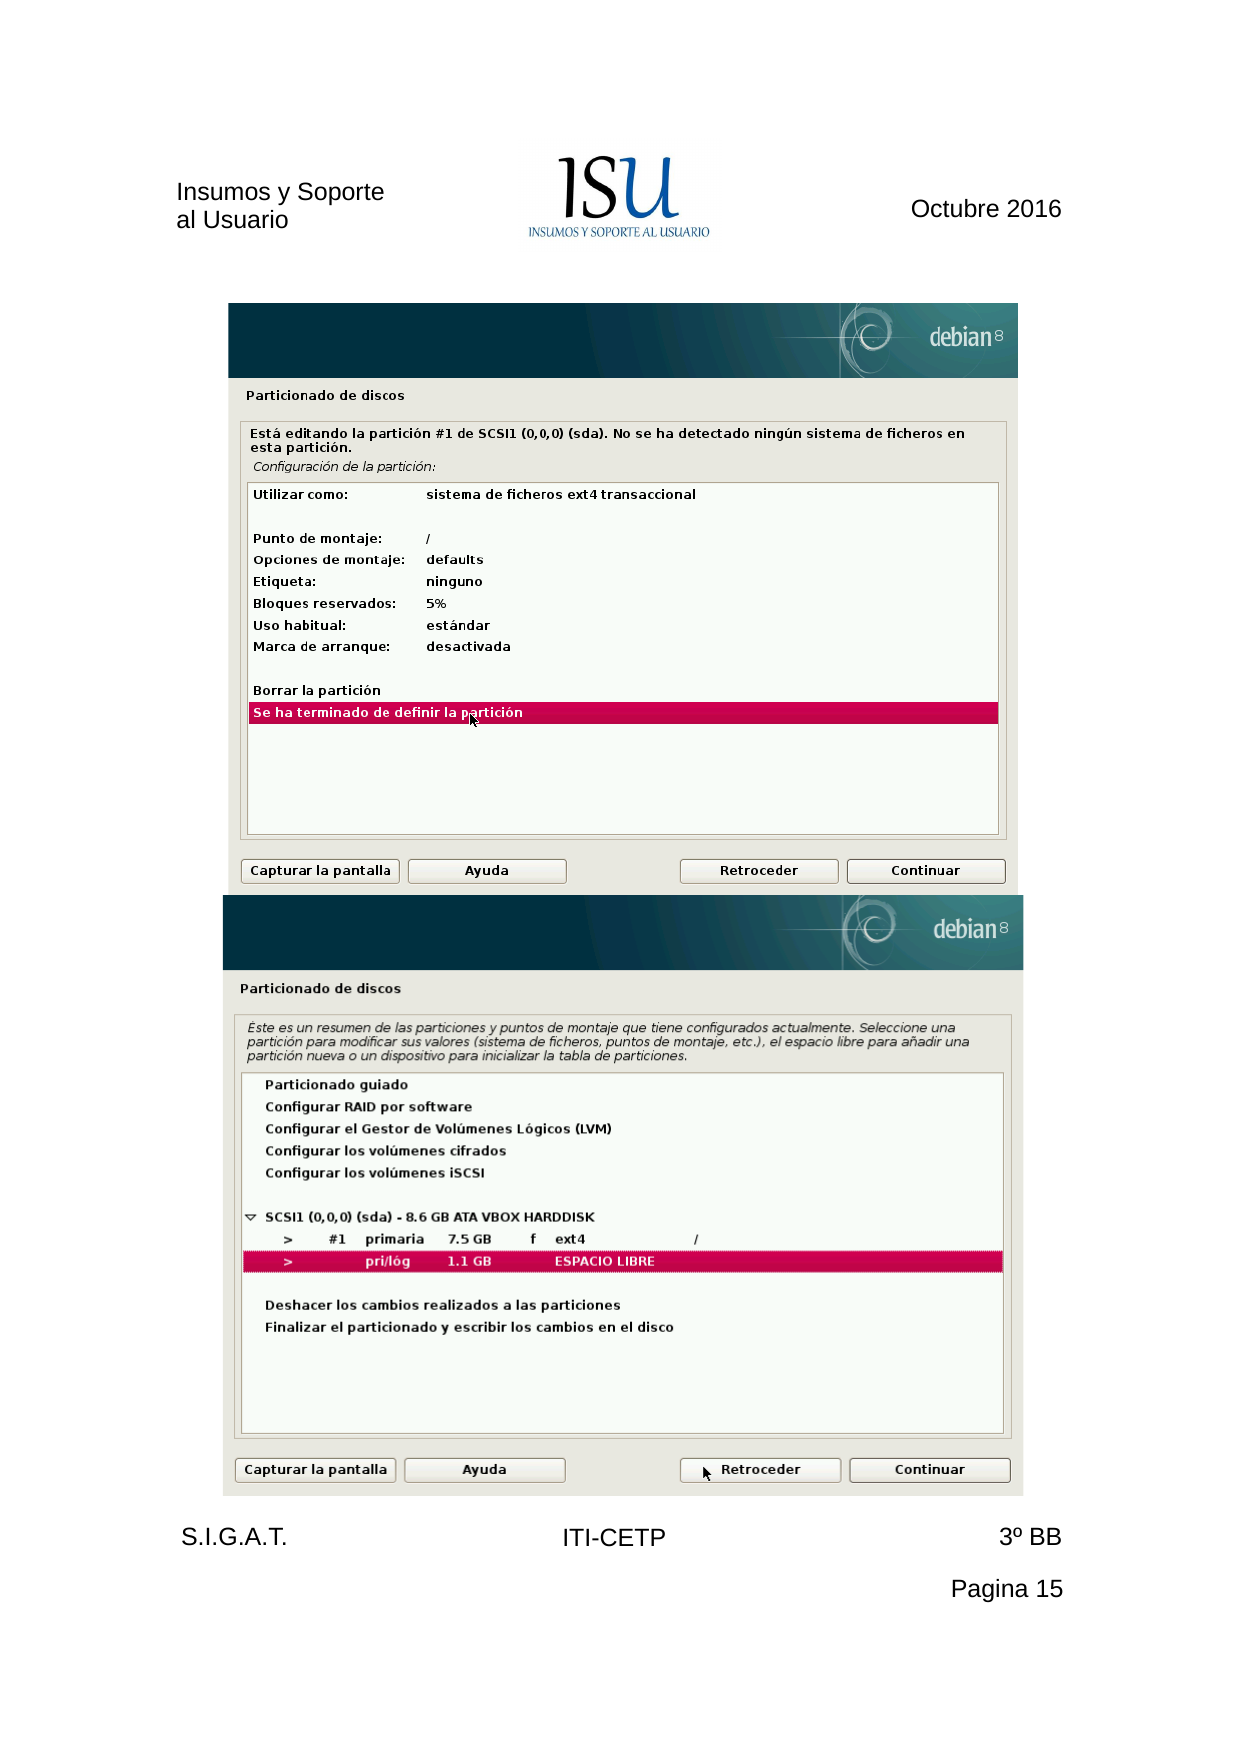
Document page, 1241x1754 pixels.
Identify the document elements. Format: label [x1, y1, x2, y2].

picture [222, 303, 1024, 1496]
picture [517, 138, 723, 252]
